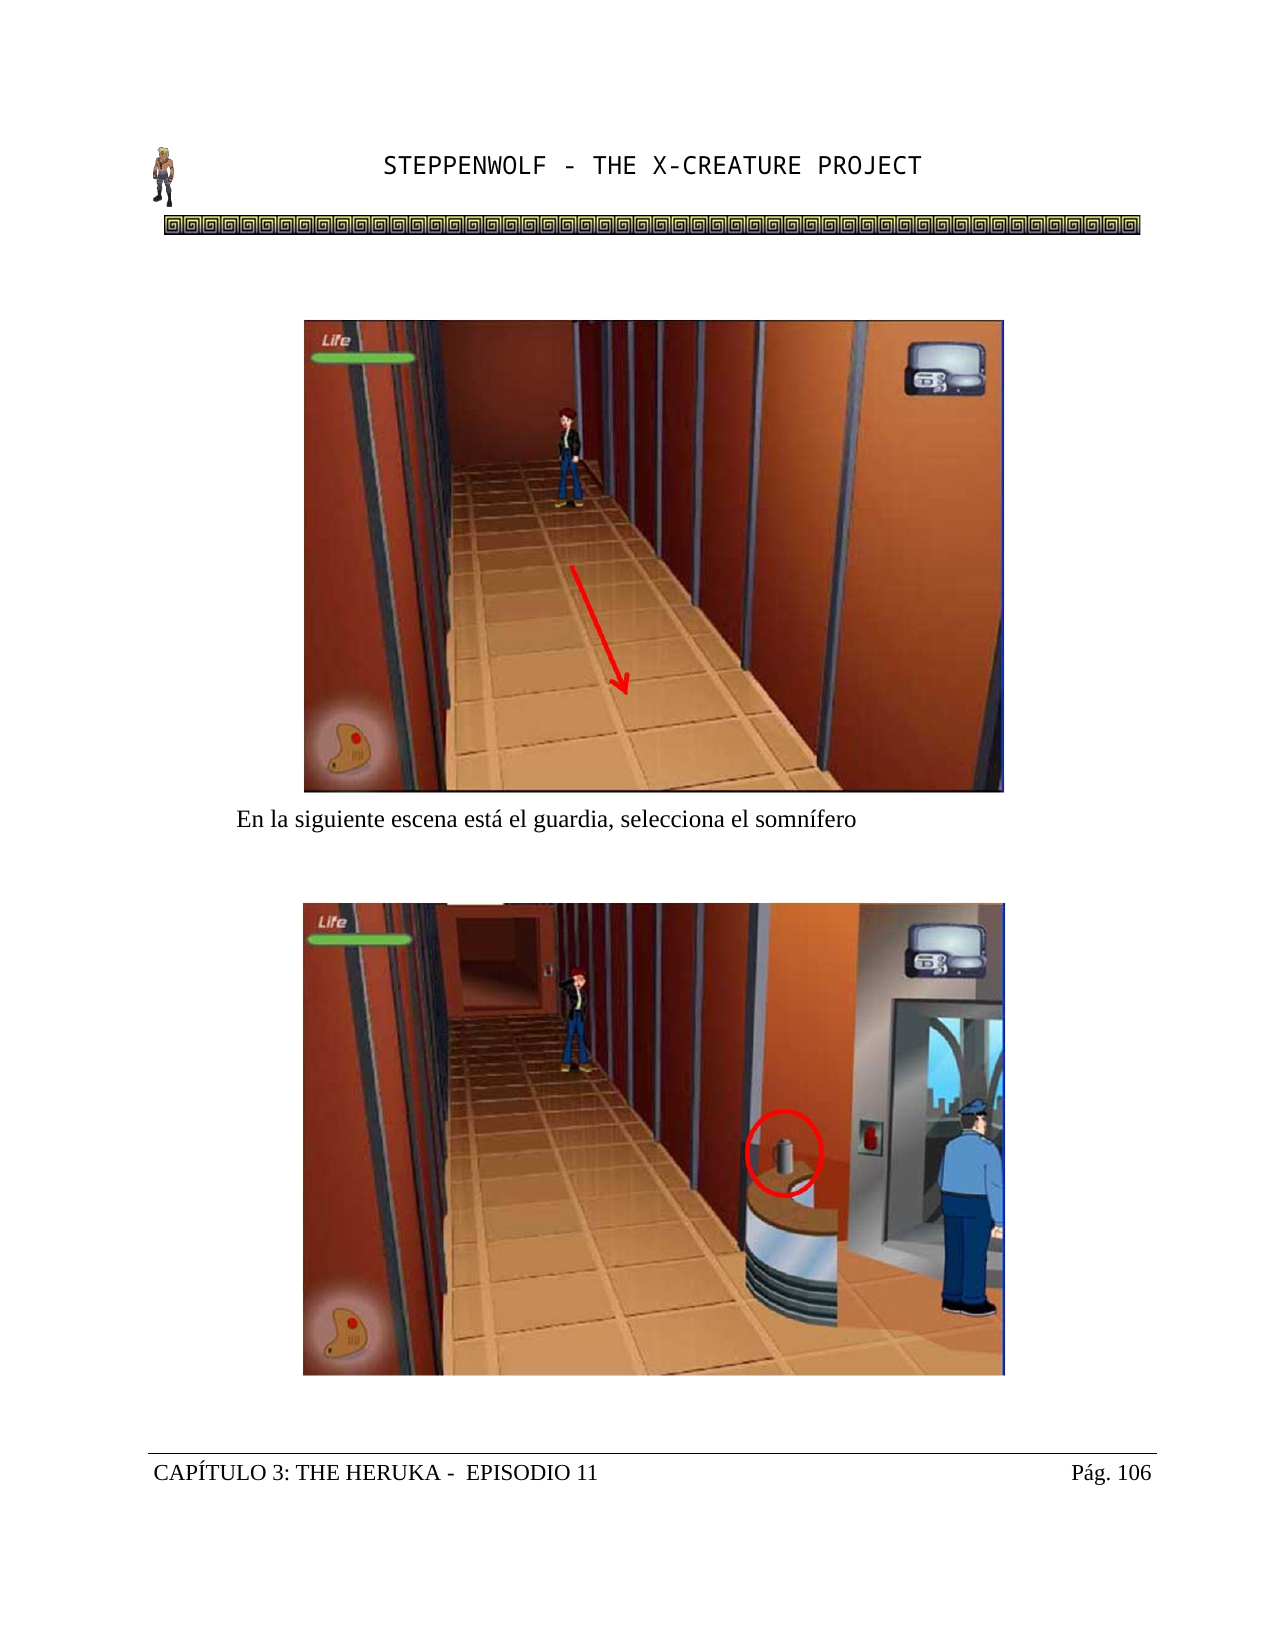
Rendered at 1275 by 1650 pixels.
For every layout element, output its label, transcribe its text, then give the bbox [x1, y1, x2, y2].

picture [147, 147, 181, 207]
picture [302, 902, 1006, 1376]
picture [164, 215, 1141, 235]
text En la siguiente escena está el guardia, selecciona el somnífero [236, 804, 1068, 833]
picture [303, 319, 1005, 793]
